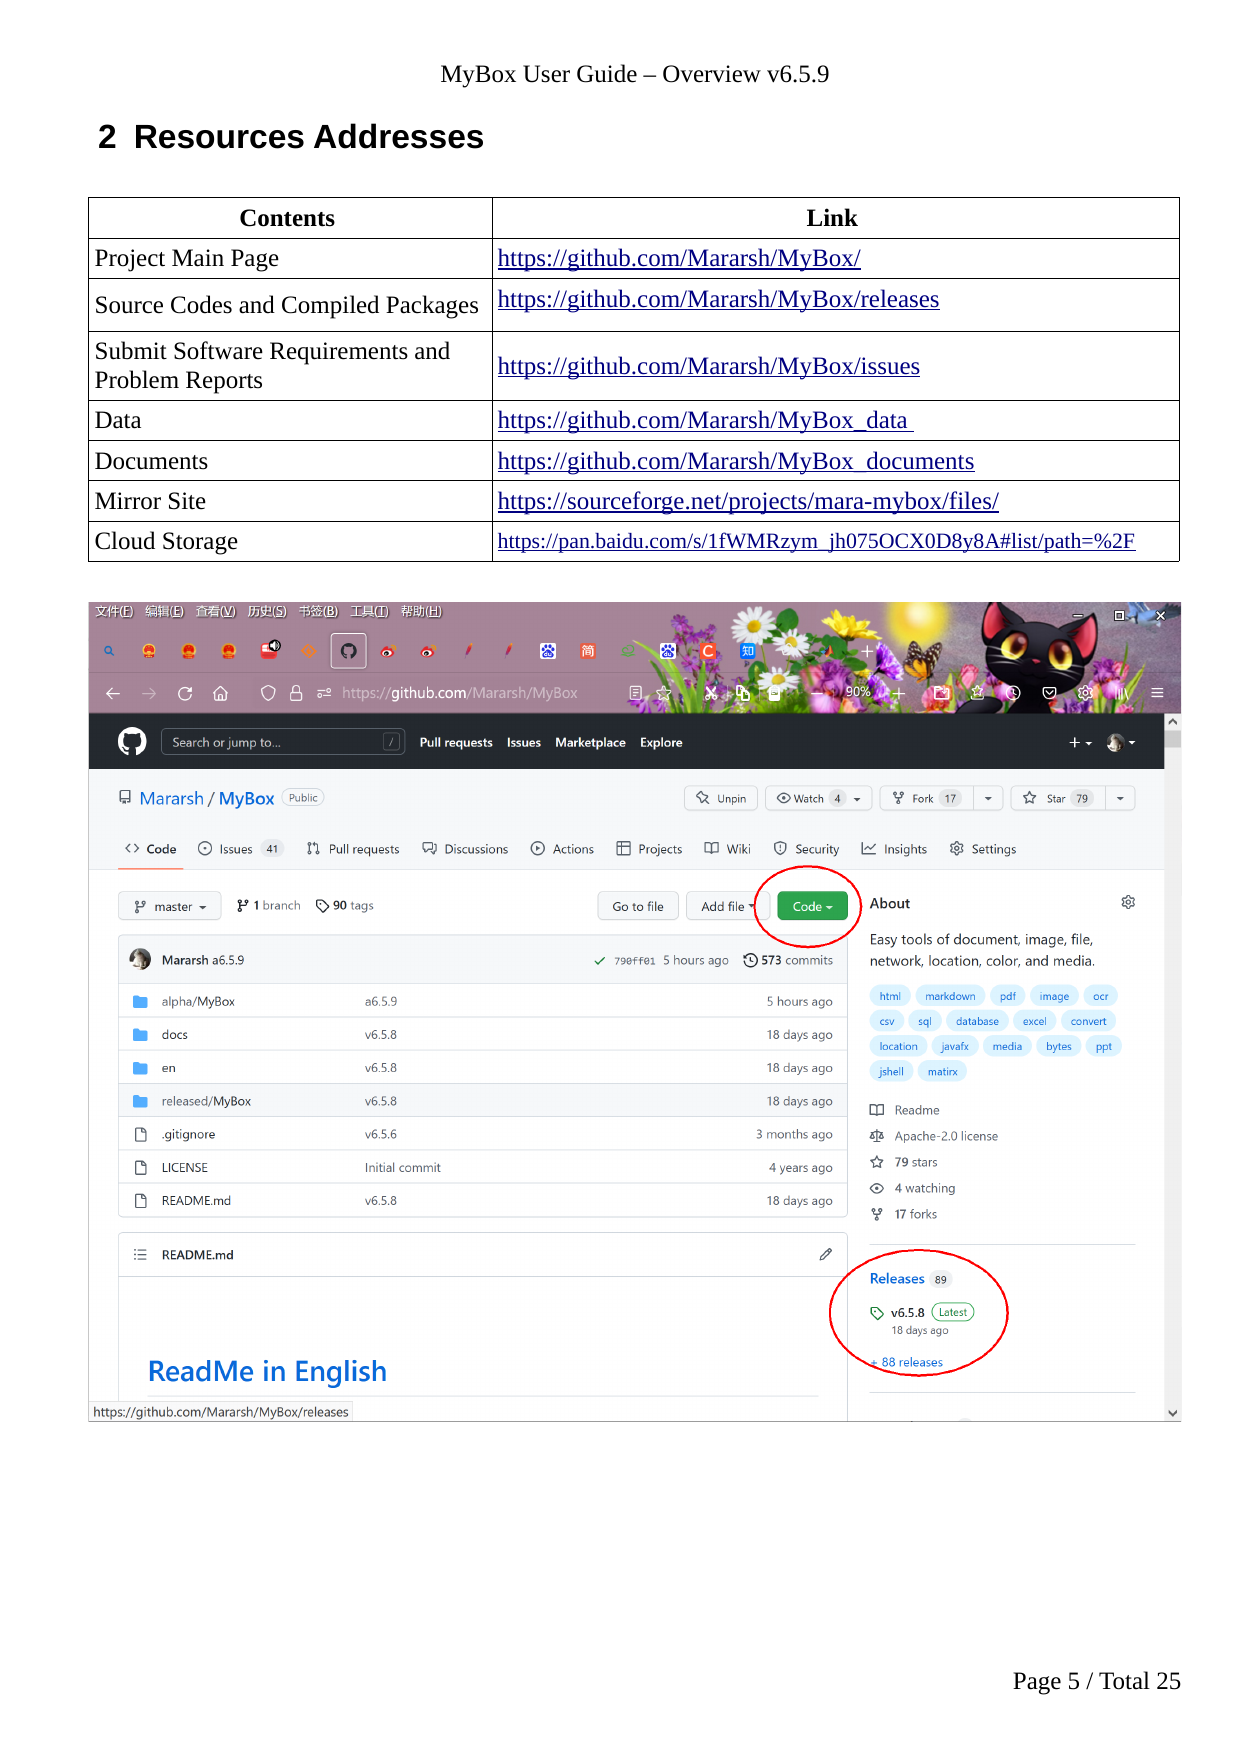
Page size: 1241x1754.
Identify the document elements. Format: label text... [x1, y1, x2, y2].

picture [88, 602, 1182, 1422]
table_cell https://github.com/Mararsh/MyBox_data [493, 401, 1179, 440]
table_cell https://github.com/Mararsh/MyBox/releases [493, 279, 1179, 331]
table_cell Documents [89, 441, 492, 480]
table_cell Source Codes and Compiled Packages [89, 279, 492, 331]
table_cell Cloud Storage [89, 522, 492, 561]
table_cell https://github.com/Mararsh/MyBox_documents [493, 441, 1179, 480]
table_cell Submit Software Requirements and Problem Reports [89, 332, 492, 400]
table_header Contents [89, 198, 492, 237]
table_cell https://pan.baidu.com/s/1fWMRzym_jh075OCX0D8y8A#list/path=%2F [493, 522, 1179, 561]
table_cell Data [89, 401, 492, 440]
table_cell https://github.com/Mararsh/MyBox/ [493, 239, 1179, 278]
table_cell Mirror Site [89, 481, 492, 521]
table_cell Project Main Page [89, 239, 492, 278]
subtitle Resources Addresses [88, 117, 1181, 156]
table_header Link [493, 198, 1179, 237]
table_cell https://github.com/Mararsh/MyBox/issues [493, 332, 1179, 400]
table_cell https://sourceforge.net/projects/mara-mybox/files/ [493, 481, 1179, 521]
